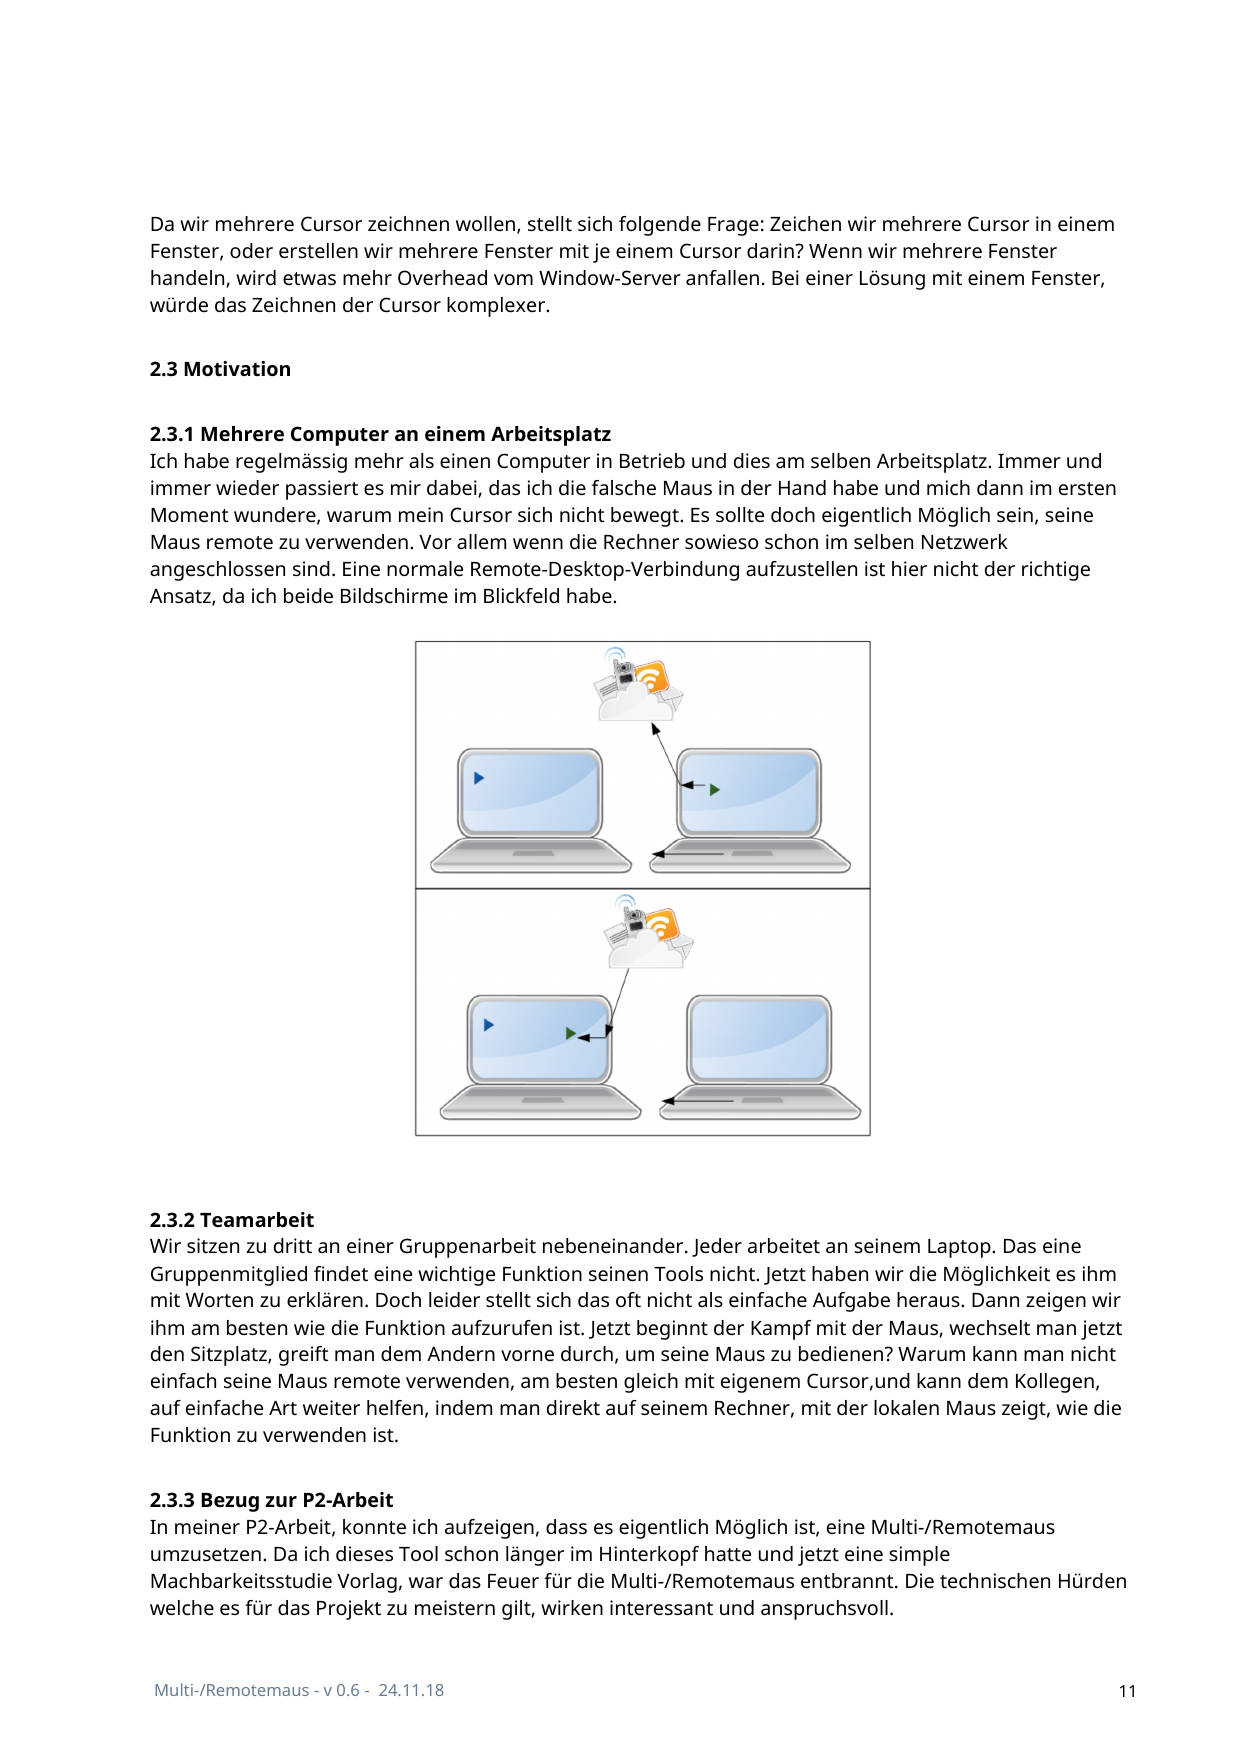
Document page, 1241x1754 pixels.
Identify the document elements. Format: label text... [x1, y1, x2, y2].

subtitle Bezug zur P2-Arbeit [149, 1486, 1136, 1513]
text Wir sitzen zu dritt an einer Gruppenarbeit nebeneinander. Jeder arbeitet an seinem Laptop. Das eine Gruppenmitglied findet eine wichtige Funktion seinen Tools nicht. Jetzt haben wir die Möglichkeit es ihm mit Worten zu erklären. Doch leider stellt sich das oft nicht als einfache Aufgabe heraus. Dann zeigen wir ihm am besten wie die Funktion aufzurufen ist. Jetzt beginnt der Kampf mit der Maus, wechselt man jetzt den Sitzplatz, greift man dem Andern vorne durch, um seine Maus zu bedienen? Warum kann man nicht einfach seine Maus remote verwenden, am besten gleich mit eigenem Cursor,und kann dem Kollegen, auf einfache Art weiter helfen, indem man direkt auf seinem Rechner, mit der lokalen Maus zeigt, wie die Funktion zu verwenden ist. [149, 1233, 1136, 1449]
subtitle Teamarbeit [149, 1206, 1136, 1233]
text Ich habe regelmässig mehr als einen Computer in Betrieb und dies am selben Arbeitsplatz. Immer und immer wieder passiert es mir dabei, das ich die falsche Maus in der Hand habe und mich dann im ersten Moment wundere, warum mein Cursor sich nicht bewegt. Es sollte doch eigentlich Möglich sein, seine Maus remote zu verwenden. Vor allem wenn die Rechner sowieso schon im selben Netzwerk angeschlossen sind. Eine normale Remote-Desktop-Verbindung aufzustellen ist hier nicht der richtige Ansatz, da ich beide Bildschirme im Blickfeld habe. [149, 447, 1136, 609]
subtitle Motivation [149, 356, 1136, 382]
picture [410, 635, 876, 1142]
subtitle Mehrere Computer an einem Arbeitsplatz [149, 420, 1136, 447]
text Da wir mehrere Cursor zeichnen wollen, stellt sich folgende Frage: Zeichen wir mehrere Cursor in einem Fenster, oder erstellen wir mehrere Fenster mit je einem Cursor darin? Wenn wir mehrere Fenster handeln, wird etwas mehr Overhead vom Window-Server anfallen. Bei einer Lösung mit einem Fenster, würde das Zeichnen der Cursor komplexer. [149, 210, 1136, 318]
text In meiner P2-Arbeit, konnte ich aufzeigen, dass es eigentlich Möglich ist, eine Multi-/Remotemaus umzusetzen. Da ich dieses Tool schon länger im Hinterkopf hatte und jetzt eine simple Machbarkeitsstudie Vorlag, war das Feuer für die Multi-/Remotemaus entbrannt. Die technischen Hürden welche es für das Projekt zu meistern gilt, wirken interessant und anspruchsvoll. [149, 1513, 1136, 1621]
